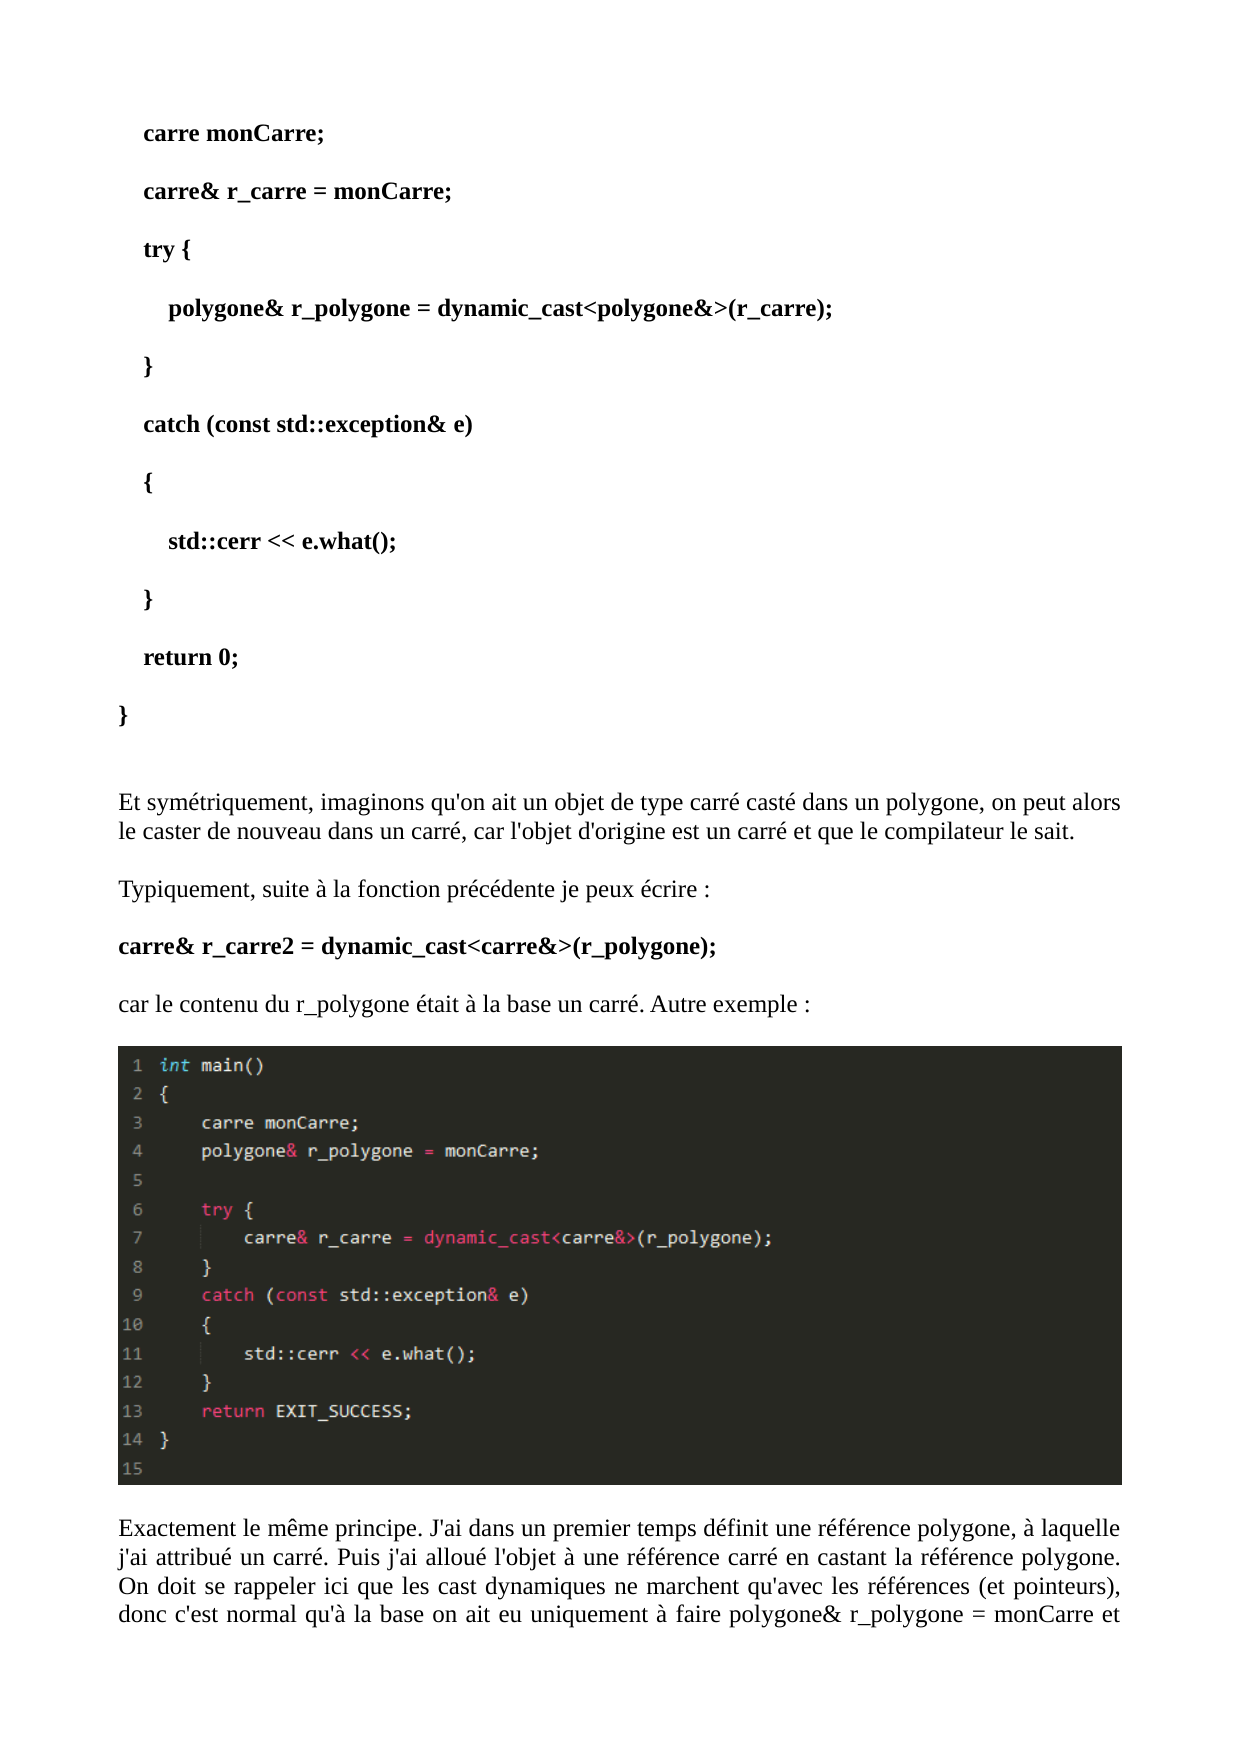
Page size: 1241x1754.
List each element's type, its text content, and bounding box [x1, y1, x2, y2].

text carre monCarre; [118, 118, 1122, 147]
text carre& r_carre = monCarre; [118, 176, 1122, 205]
text polygone& r_polygone = dynamic_cast<polygone&>(r_carre); [118, 293, 1122, 322]
text } [118, 700, 1122, 729]
text car le contenu du r_polygone était à la base un carré. Autre exemple : [118, 989, 1122, 1017]
text carre& r_carre2 = dynamic_cast<carre&>(r_polygone); [118, 931, 1122, 960]
text try { [118, 234, 1122, 263]
text return 0; [118, 642, 1122, 671]
text Typiquement, suite à la fonction précédente je peux écrire : [118, 874, 1122, 902]
text catch (const std::exception& e) [118, 409, 1122, 438]
text } [118, 584, 1122, 613]
text } [118, 351, 1122, 380]
text Et symétriquement, imaginons qu'on ait un objet de type carré casté dans un polygone, on peut alors le caster de nouveau dans un carré, car l'objet d'origine est un carré et que le compilateur le sait. [118, 787, 1122, 845]
text { [118, 467, 1122, 496]
text Exactement le même principe. J'ai dans un premier temps définit une référence polygone, à laquelle j'ai attribué un carré. Puis j'ai alloué l'objet à une référence carré en castant la référence polygone. On doit se rappeler ici que les cast dynamiques ne marchent qu'avec les références (et pointeurs), donc c'est normal qu'à la base on ait eu uniquement à faire polygone& r_polygone = monCarre et [118, 1513, 1122, 1628]
text std::cerr << e.what(); [118, 526, 1122, 554]
